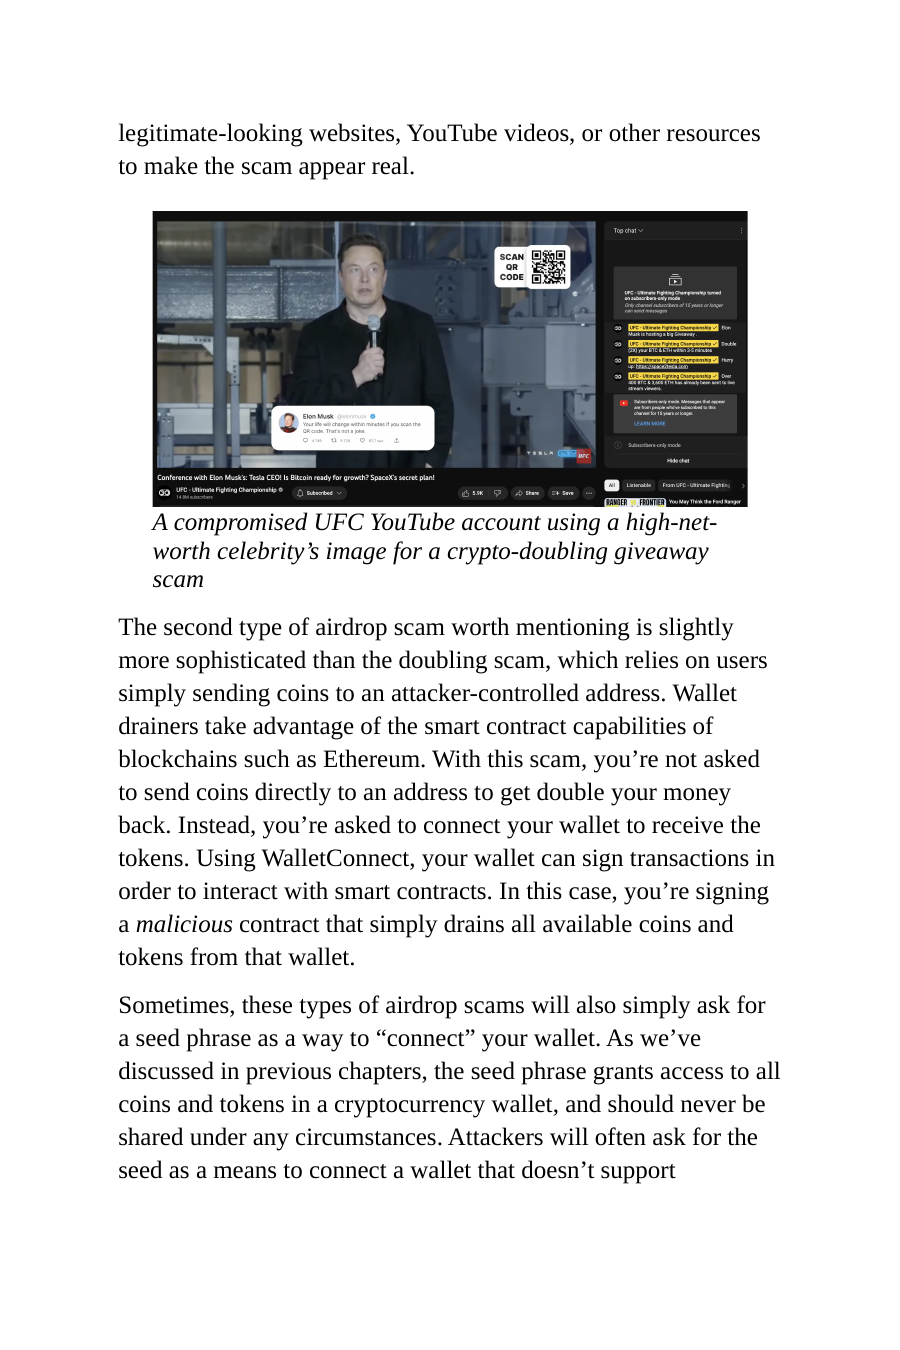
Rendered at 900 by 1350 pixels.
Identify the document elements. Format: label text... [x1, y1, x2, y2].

text The second type of airdrop scam worth mentioning is slightly more sophisticated than the doubling scam, which relies on users simply sending coins to an attacker-controlled address. Wallet drainers take advantage of the smart contract capabilities of blockchains such as Ethereum. With this scam, you’re not asked to send coins directly to an address to get double your money back. Instead, you’re asked to connect your wallet to receive the tokens. Using WalletConnect, your wallet can sign transactions in order to interact with smart contracts. In this case, you’re signing a malicious contract that simply drains all available coins and tokens from that wallet. [118, 612, 782, 971]
text Sometimes, these types of airdrop scams will also simply ask for a seed phrase as a way to “connect” your wallet. As we’ve discussed in previous chapters, the seed phrase grants access to all coins and tokens in a cryptocurrency wallet, and should never be shared under any circumstances. Attackers will often ask for the seed as a means to connect a wallet that doesn’t support [118, 990, 782, 1184]
picture [152, 211, 748, 507]
text A compromised UFC YouTube account using a high-net-worth celebrity’s image for a crypto-doubling giveaway scam [152, 507, 748, 593]
text legitimate-looking websites, YouTube videos, or other resources to make the scam appear real. [118, 118, 782, 180]
